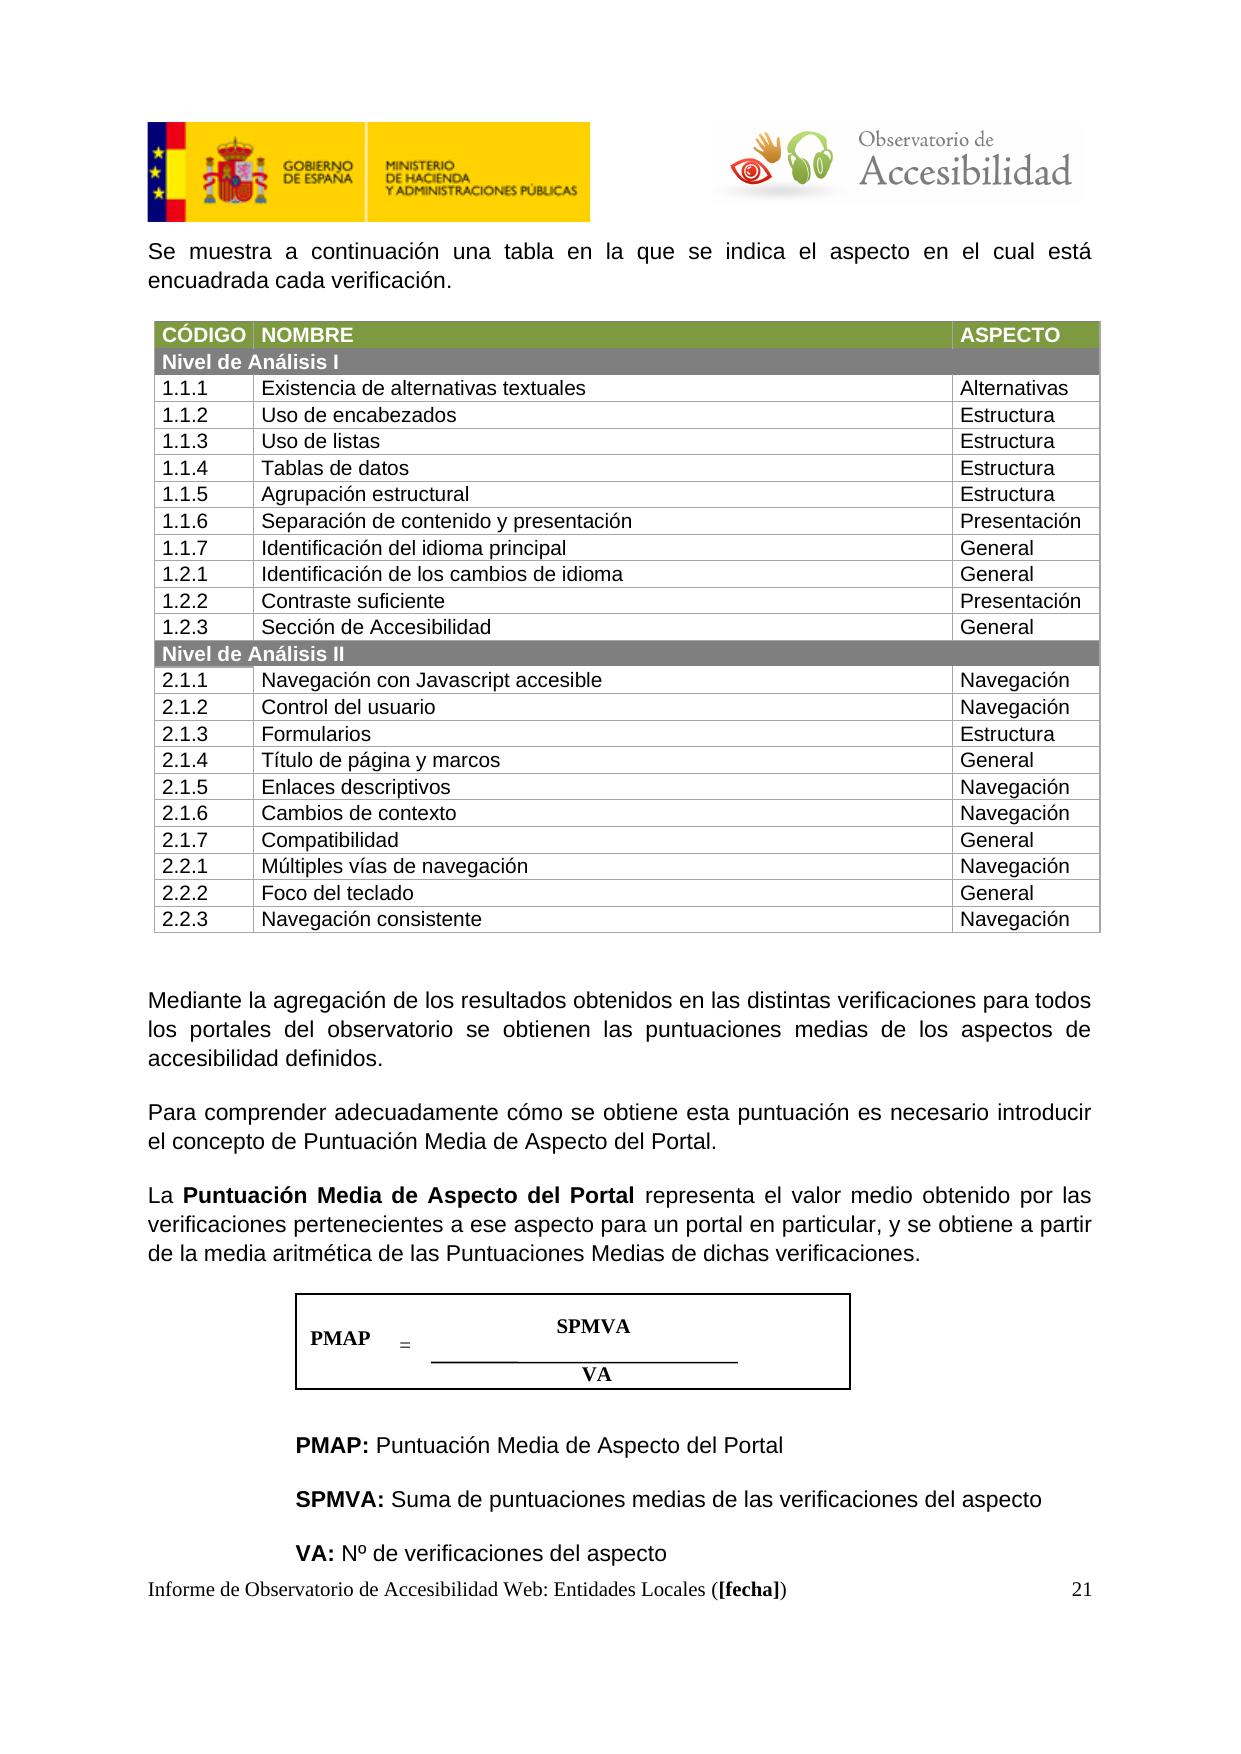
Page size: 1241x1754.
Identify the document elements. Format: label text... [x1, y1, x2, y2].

table_cell 1.1.4 [155, 455, 253, 481]
picture [710, 122, 1086, 205]
table_cell 1.1.2 [155, 402, 253, 427]
text VA: Nº de verificaciones del aspecto [295, 1540, 1092, 1567]
table_cell Uso de encabezados [254, 402, 952, 427]
table_cell General [953, 827, 1099, 852]
table_cell Existencia de alternativas textuales [254, 375, 952, 401]
table_cell Estructura [953, 482, 1099, 507]
text Para comprender adecuadamente cómo se obtiene esta puntuación es necesario introducir el concepto de Puntuación Media de Aspecto del Portal. [148, 1099, 1092, 1154]
table_cell Tablas de datos [254, 455, 952, 481]
table_cell Formularios [254, 721, 952, 746]
table_cell 2.1.3 [155, 721, 253, 746]
table_cell Estructura [953, 455, 1099, 481]
table_cell 2.2.1 [155, 854, 253, 879]
table_cell Navegación [953, 666, 1099, 693]
table_cell Compatibilidad [254, 827, 952, 852]
table_cell Agrupación estructural [254, 482, 952, 507]
table_cell General [953, 880, 1099, 906]
table_cell Múltiples vías de navegación [254, 854, 952, 879]
table_cell 2.1.2 [155, 694, 253, 719]
text SPMVA: Suma de puntuaciones medias de las verificaciones del aspecto [295, 1486, 1092, 1513]
table_cell 1.1.3 [155, 429, 253, 454]
table_cell Foco del teclado [254, 880, 952, 906]
table_cell General [953, 614, 1099, 640]
table_cell 1.1.7 [155, 535, 253, 560]
text Se muestra a continuación una tabla en la que se indica el aspecto en el cual está encuadrada cada verificación. [148, 238, 1092, 293]
table_cell 1.2.2 [155, 588, 253, 613]
table_cell Presentación [953, 588, 1099, 613]
table_cell Navegación [953, 800, 1099, 826]
table_cell Estructura [953, 402, 1099, 427]
table_cell General [953, 561, 1099, 587]
table_cell 2.1.6 [155, 800, 253, 826]
table_header ASPECTO [953, 322, 1099, 348]
table_cell 1.2.3 [155, 614, 253, 640]
table_cell Navegación [953, 854, 1099, 879]
table_cell Nivel de Análisis I [155, 349, 1099, 374]
table_cell Sección de Accesibilidad [254, 614, 952, 640]
table_cell Enlaces descriptivos [254, 774, 952, 799]
table_cell 2.1.4 [155, 747, 253, 773]
table_cell General [953, 747, 1099, 773]
table_cell Estructura [953, 721, 1099, 746]
table_cell Contraste suficiente [254, 588, 952, 613]
text Mediante la agregación de los resultados obtenidos en las distintas verificaciones para todos los portales del observatorio se obtienen las puntuaciones medias de los aspectos de accesibilidad definidos. [148, 987, 1092, 1071]
text PMAP: Puntuación Media de Aspecto del Portal [295, 1432, 1092, 1459]
table_cell Navegación [953, 694, 1099, 719]
picture [147, 122, 591, 222]
table_cell 1.2.1 [155, 561, 253, 587]
table_cell Identificación del idioma principal [254, 535, 952, 560]
table_cell 1.1.1 [155, 375, 253, 401]
table_cell Alternativas [953, 375, 1099, 401]
table_cell 2.2.3 [155, 907, 253, 932]
table_cell 1.1.6 [155, 508, 253, 534]
table_cell 2.2.2 [155, 880, 253, 906]
table_cell Navegación [953, 907, 1099, 932]
table_cell Título de página y marcos [254, 747, 952, 773]
table_cell Estructura [953, 429, 1099, 454]
table_cell 2.1.5 [155, 774, 253, 799]
table_cell General [953, 535, 1099, 560]
table_cell 1.1.5 [155, 482, 253, 507]
table_cell Nivel de Análisis II [155, 641, 1099, 666]
table_cell Navegación con Javascript accesible [254, 666, 952, 693]
table_cell Separación de contenido y presentación [254, 508, 952, 534]
table_cell 2.1.7 [155, 827, 253, 852]
table_cell Navegación consistente [254, 907, 952, 932]
table_header NOMBRE [254, 322, 952, 348]
table_cell Control del usuario [254, 694, 952, 719]
table_cell Cambios de contexto [254, 800, 952, 826]
table_cell Presentación [953, 508, 1099, 534]
text La Puntuación Media de Aspecto del Portal representa el valor medio obtenido por las verificaciones pertenecientes a ese aspecto para un portal en particular, y se obtiene a partir de la media aritmética de las Puntuaciones Medias de dichas verificaciones. [148, 1182, 1092, 1266]
table_header CÓDIGO [155, 322, 253, 348]
table_cell 2.1.1 [155, 668, 253, 693]
table_cell Navegación [953, 774, 1099, 799]
table_cell Identificación de los cambios de idioma [254, 561, 952, 587]
table_cell Uso de listas [254, 429, 952, 454]
